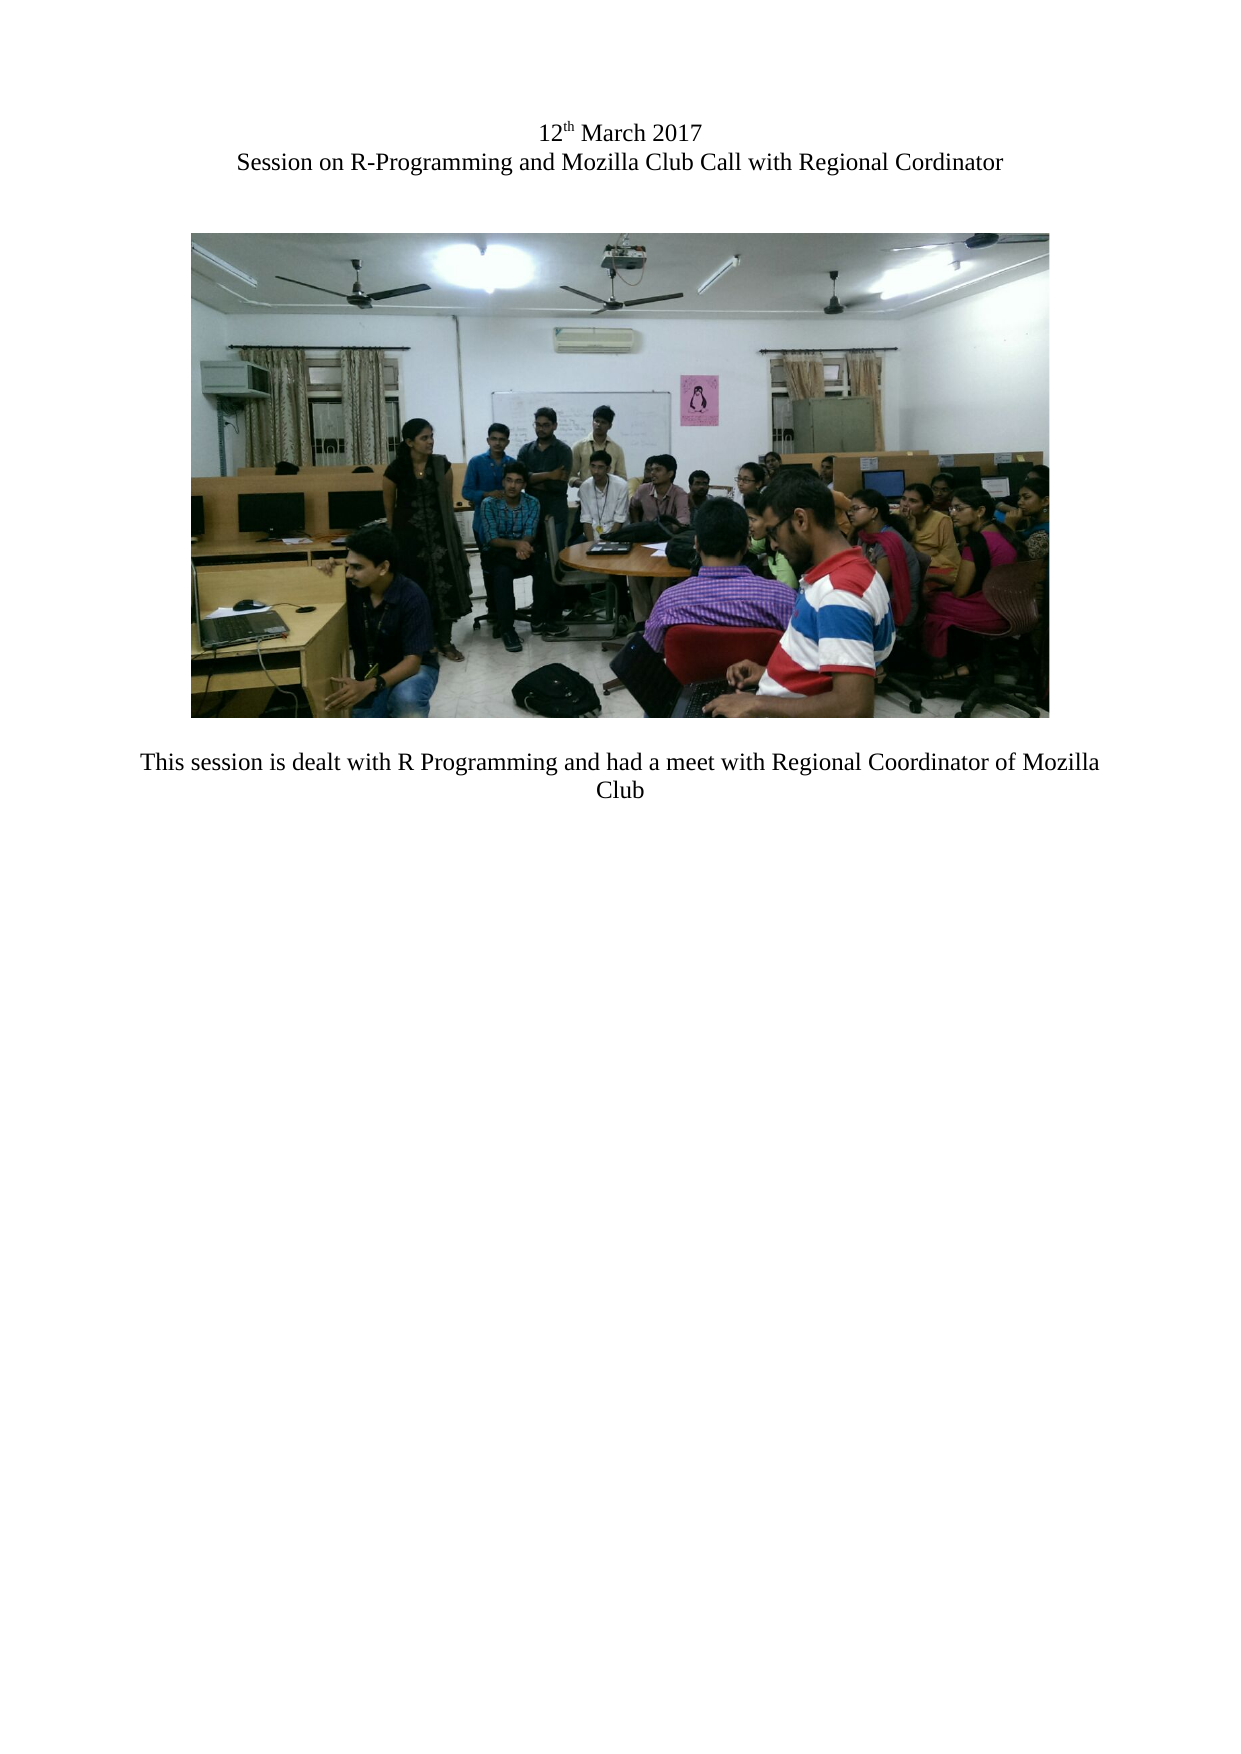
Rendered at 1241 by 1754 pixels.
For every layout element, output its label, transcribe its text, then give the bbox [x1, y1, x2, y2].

text 12th March 2017 [118, 118, 1122, 147]
text Session on R-Programming and Mozilla Club Call with Regional Cordinator [118, 147, 1122, 176]
text This session is dealt with R Programming and had a meet with Regional Coordinator of Mozilla Club [118, 747, 1122, 804]
picture [191, 233, 1050, 718]
